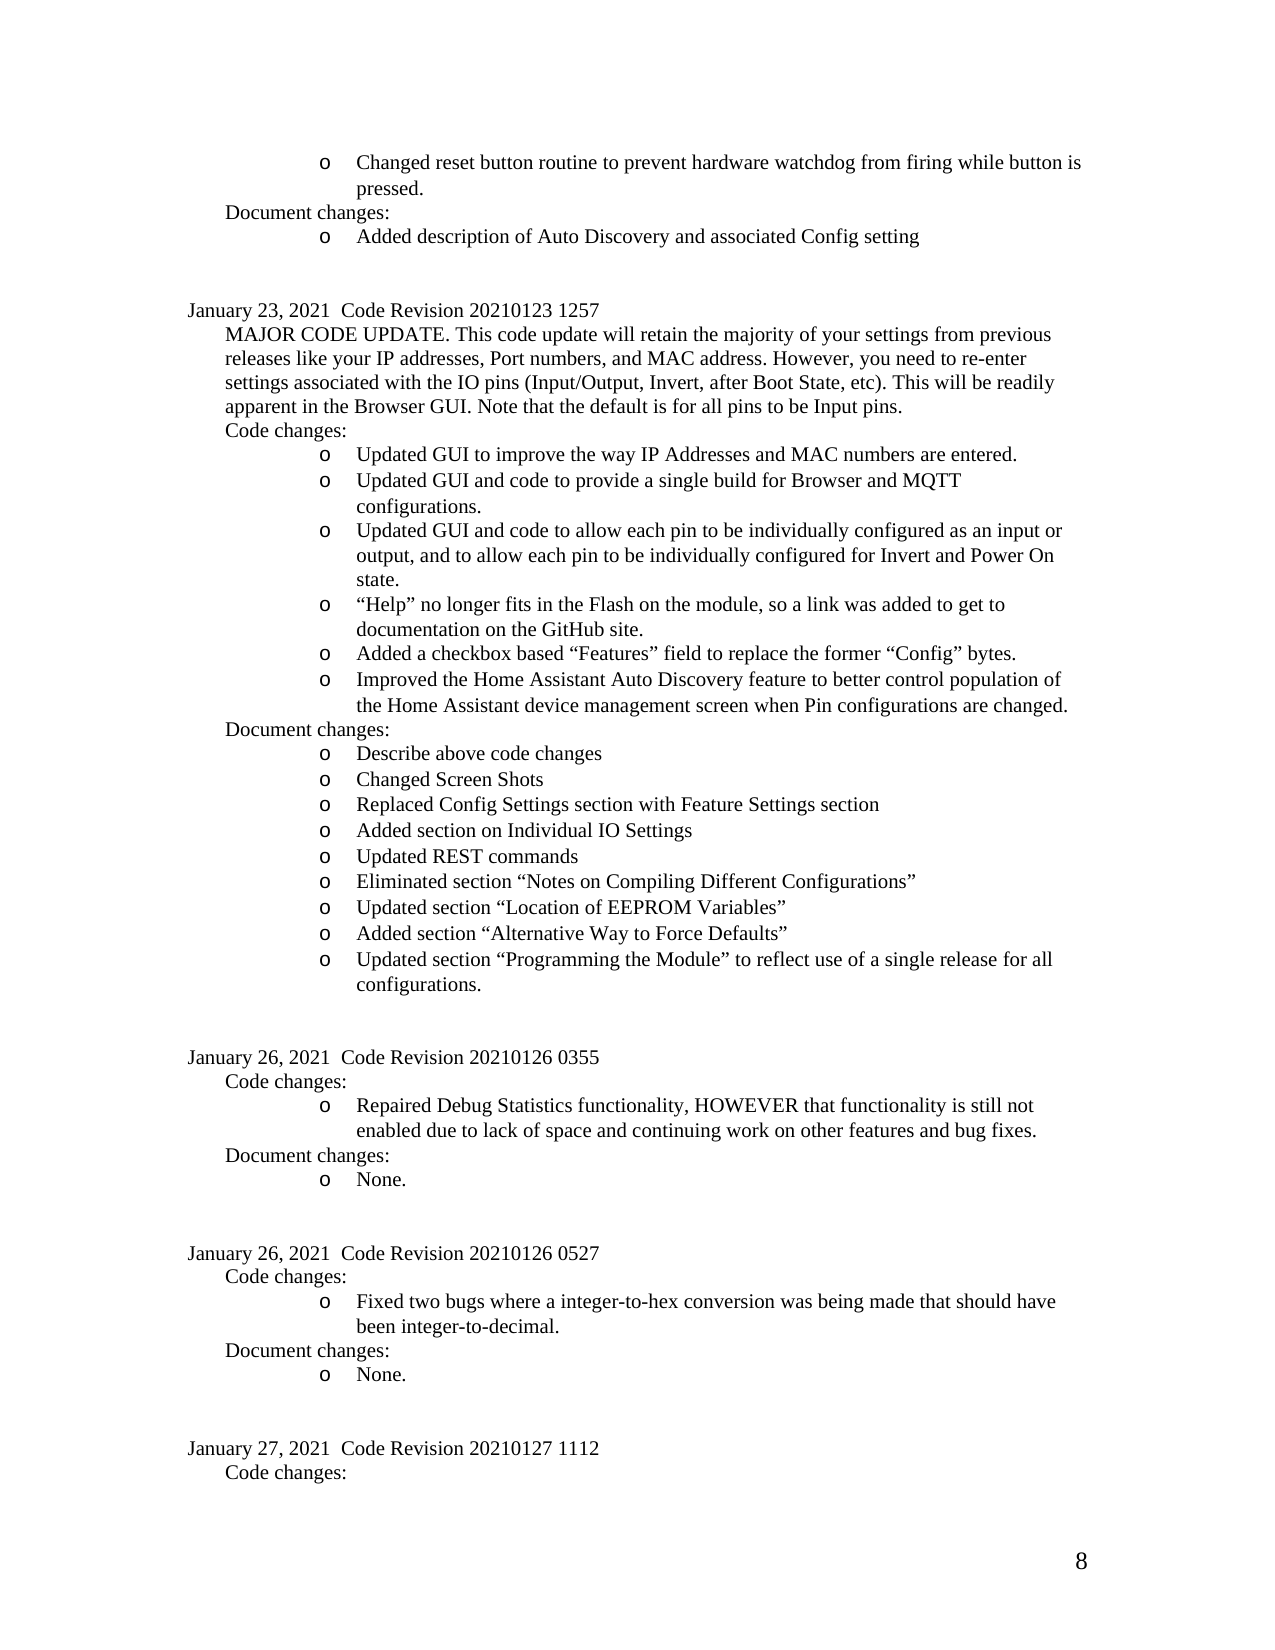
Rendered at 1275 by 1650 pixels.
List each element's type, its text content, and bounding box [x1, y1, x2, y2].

text Document changes: [225, 717, 1087, 741]
list None. [319, 1167, 1087, 1192]
text Document changes: [225, 1142, 1087, 1167]
list None. [319, 1362, 1087, 1388]
list Updated section “Location of EEPROM Variables” [319, 895, 1087, 921]
list Eliminated section “Notes on Compiling Different Configurations” [319, 869, 1087, 895]
list Added description of Auto Discovery and associated Config setting [319, 224, 1087, 249]
list Updated GUI to improve the way IP Addresses and MAC numbers are entered. [319, 442, 1087, 468]
text January 26, 2021 Code Revision 20210126 0527 [187, 1240, 1087, 1264]
list Updated GUI and code to allow each pin to be individually configured as an input or output, and to allow each pin to be individually configured for Invert and Power On state. [319, 518, 1087, 591]
list Added a checkbox based “Features” field to replace the former “Config” bytes. [319, 641, 1087, 667]
list Describe above code changes [319, 741, 1087, 767]
text MAJOR CODE UPDATE. This code update will retain the majority of your settings from previous releases like your IP addresses, Port numbers, and MAC address. However, you need to re-enter settings associated with the IO pins (Input/Output, Invert, after Boot State, etc). This will be readily apparent in the Browser GUI. Note that the default is for all pins to be Input pins. [225, 322, 1087, 418]
text January 27, 2021 Code Revision 20210127 1112 [187, 1436, 1087, 1460]
text January 26, 2021 Code Revision 20210126 0355 [187, 1044, 1087, 1069]
list “Help” no longer fits in the Flash on the module, so a link was added to get to documentation on the GitHub site. [319, 591, 1087, 641]
text Document changes: [225, 200, 1087, 224]
list Replaced Config Settings section with Feature Settings section [319, 792, 1087, 818]
text Document changes: [225, 1338, 1087, 1362]
list Repaired Debug Statistics functionality, HOWEVER that functionality is still not enabled due to lack of space and continuing work on other features and bug fixes. [319, 1093, 1087, 1142]
list Changed Screen Shots [319, 767, 1087, 792]
list Updated section “Programming the Module” to reflect use of a single release for all configurations. [319, 947, 1087, 996]
text Code changes: [225, 418, 1087, 442]
list Fixed two bugs where a integer-to-hex conversion was being made that should have been integer-to-decimal. [319, 1288, 1087, 1338]
list Added section on Individual IO Settings [319, 818, 1087, 844]
list Improved the Home Assistant Auto Discovery feature to better control population of the Home Assistant device management screen when Pin configurations are changed. [319, 667, 1087, 717]
text Code changes: [225, 1264, 1087, 1288]
list Added section “Alternative Way to Force Defaults” [319, 921, 1087, 947]
list Changed reset button routine to prevent hardware watchdog from firing while button is pressed. [319, 150, 1087, 200]
text January 23, 2021 Code Revision 20210123 1257 [187, 298, 1087, 322]
list Updated REST commands [319, 844, 1087, 869]
list Updated GUI and code to provide a single build for Browser and MQTT configurations. [319, 468, 1087, 518]
text Code changes: [225, 1460, 1087, 1484]
text Code changes: [225, 1069, 1087, 1093]
